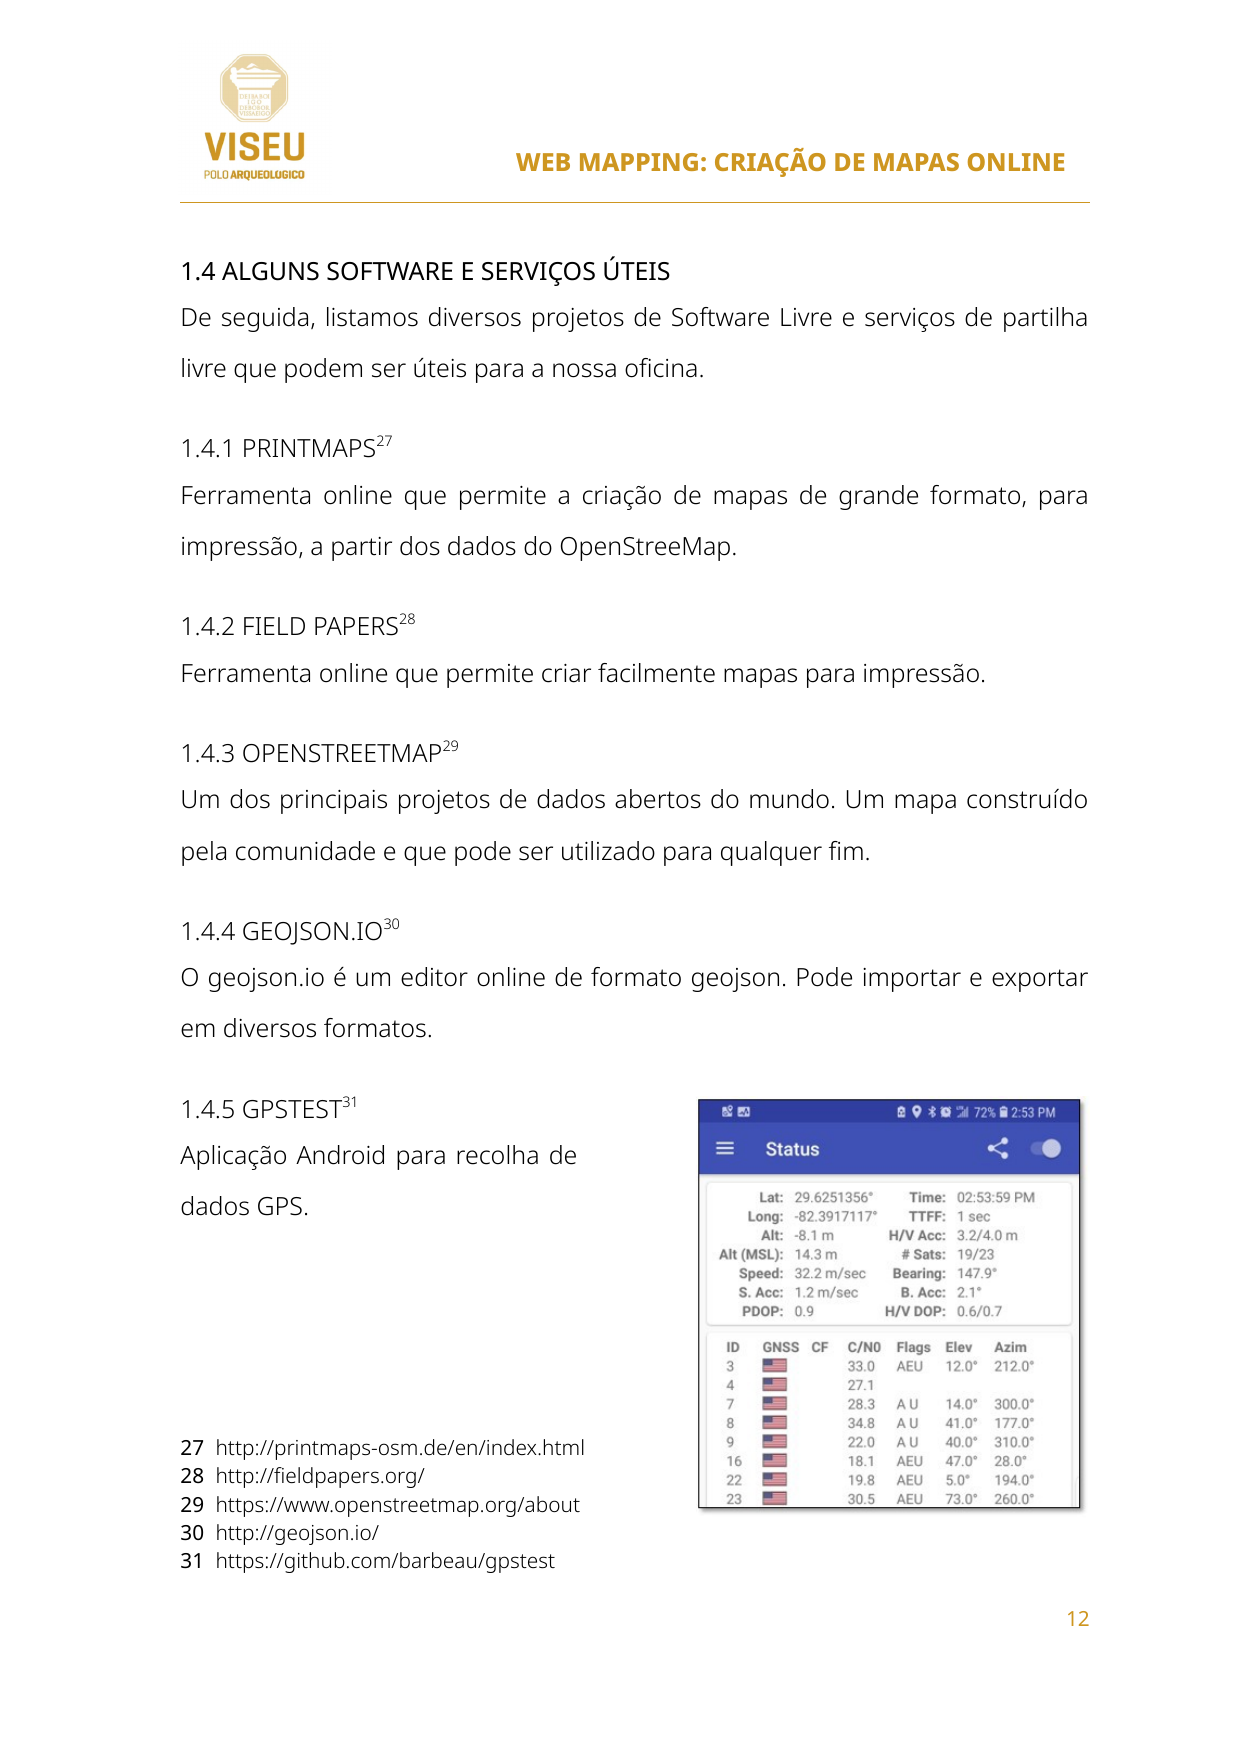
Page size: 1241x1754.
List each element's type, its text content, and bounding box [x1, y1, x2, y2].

text http://geojson.io/ [180, 1518, 1090, 1547]
subtitle 1.4.3 OpenStreetMap [180, 736, 1090, 770]
subtitle 1.4.1 Printmaps [180, 431, 1090, 465]
text http://printmaps-osm.de/en/index.html [180, 1433, 695, 1461]
subtitle 1.4.4 geojson.io [180, 913, 1090, 947]
subtitle 1.4.2 Field Papers [180, 609, 1090, 643]
picture [695, 1096, 1090, 1518]
text Ferramenta online que permite a criação de mapas de grande formato, para impressão, a partir dos dados do OpenStreeMap. [180, 478, 1090, 563]
text Um dos principais projetos de dados abertos do mundo. Um mapa construído pela comunidade e que pode ser utilizado para qualquer fim. [180, 782, 1090, 867]
text Ferramenta online que permite criar facilmente mapas para impressão. [180, 655, 1090, 689]
text https://www.openstreetmap.org/about [180, 1490, 695, 1518]
text De seguida, listamos diversos projetos de Software Livre e serviços de partilha livre que podem ser úteis para a nossa oficina. [180, 300, 1090, 385]
text Aplicação Android para recolha de dados GPS. [180, 1138, 695, 1223]
text http://fieldpapers.org/ [180, 1461, 695, 1490]
subtitle 1.4.5 GPSTest [180, 1091, 1090, 1125]
subtitle 1.4 Alguns software e serviços úteis [180, 253, 1090, 287]
text https://github.com/barbeau/gpstest [180, 1547, 1090, 1575]
text O geojson.io é um editor online de formato geojson. Pode importar e exportar em diversos formatos. [180, 960, 1090, 1045]
